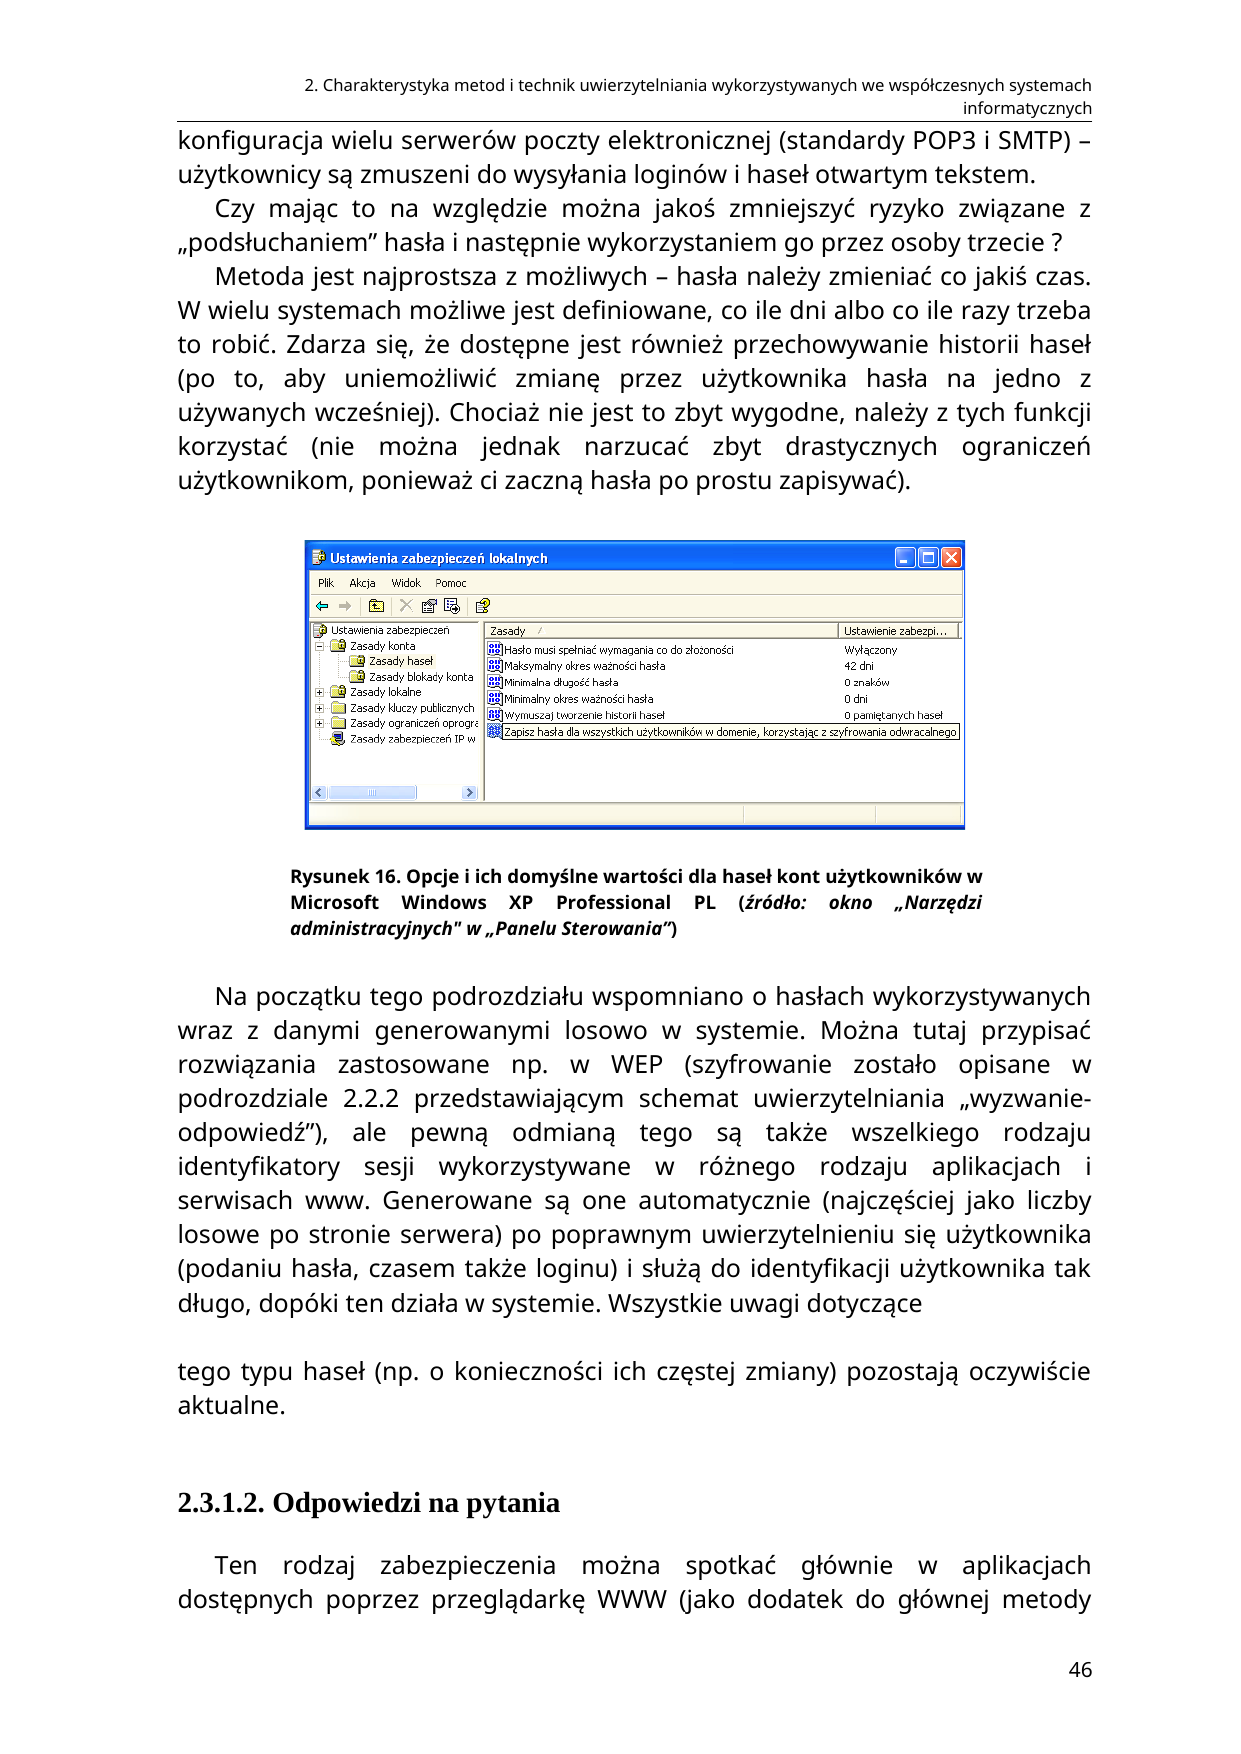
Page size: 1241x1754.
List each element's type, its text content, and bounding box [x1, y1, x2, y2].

subtitle 2.3.1.2. Odpowiedzi na pytania [177, 1485, 1092, 1518]
text Metoda jest najprostsza z możliwych – hasła należy zmieniać co jakiś czas. W wielu systemach możliwe jest definiowane, co ile dni albo co ile razy trzeba to robić. Zdarza się, że dostępne jest również przechowywanie historii haseł (po to, aby uniemożliwić zmianę przez użytkownika hasła na jedno z używanych wcześniej). Chociaż nie jest to zbyt wygodne, należy z tych funkcji korzystać (nie można jednak narzucać zbyt drastycznych ograniczeń użytkownikom, ponieważ ci zaczną hasła po prostu zapisywać). [177, 259, 1092, 497]
text konfiguracja wielu serwerów poczty elektronicznej (standardy POP3 i SMTP) – użytkownicy są zmuszeni do wysyłania loginów i haseł otwartym tekstem. [177, 122, 1092, 191]
text tego typu haseł (np. o konieczności ich częstej zmiany) pozostają oczywiście aktualne. [177, 1353, 1092, 1421]
text Czy mając to na względzie można jakoś zmniejszyć ryzyko związane z „podsłuchaniem” hasła i następnie wykorzystaniem go przez osoby trzecie ? [177, 191, 1092, 259]
text Rysunek 16. Opcje i ich domyślne wartości dla haseł kont użytkowników w Microsoft Windows XP Professional PL (źródło: okno „Narzędzi administracyjnych" w „Panelu Sterowania”) [290, 864, 984, 940]
picture [304, 540, 966, 830]
text Na początku tego podrozdziału wspomniano o hasłach wykorzystywanych wraz z danymi generowanymi losowo w systemie. Można tutaj przypisać rozwiązania zastosowane np. w WEP (szyfrowanie zostało opisane w podrozdziale 2.2.2 przedstawiającym schemat uwierzytelniania „wyzwanie-odpowiedź”), ale pewną odmianą tego są także wszelkiego rodzaju identyfikatory sesji wykorzystywane w różnego rodzaju aplikacjach i serwisach www. Generowane są one automatycznie (najczęściej jako liczby losowe po stronie serwera) po poprawnym uwierzytelnieniu się użytkownika (podaniu hasła, czasem także loginu) i służą do identyfikacji użytkownika tak długo, dopóki ten działa w systemie. Wszystkie uwagi dotyczące [177, 979, 1092, 1319]
text Ten rodzaj zabezpieczenia można spotkać głównie w aplikacjach dostępnych poprzez przeglądarkę WWW (jako dodatek do głównej metody [177, 1547, 1092, 1616]
